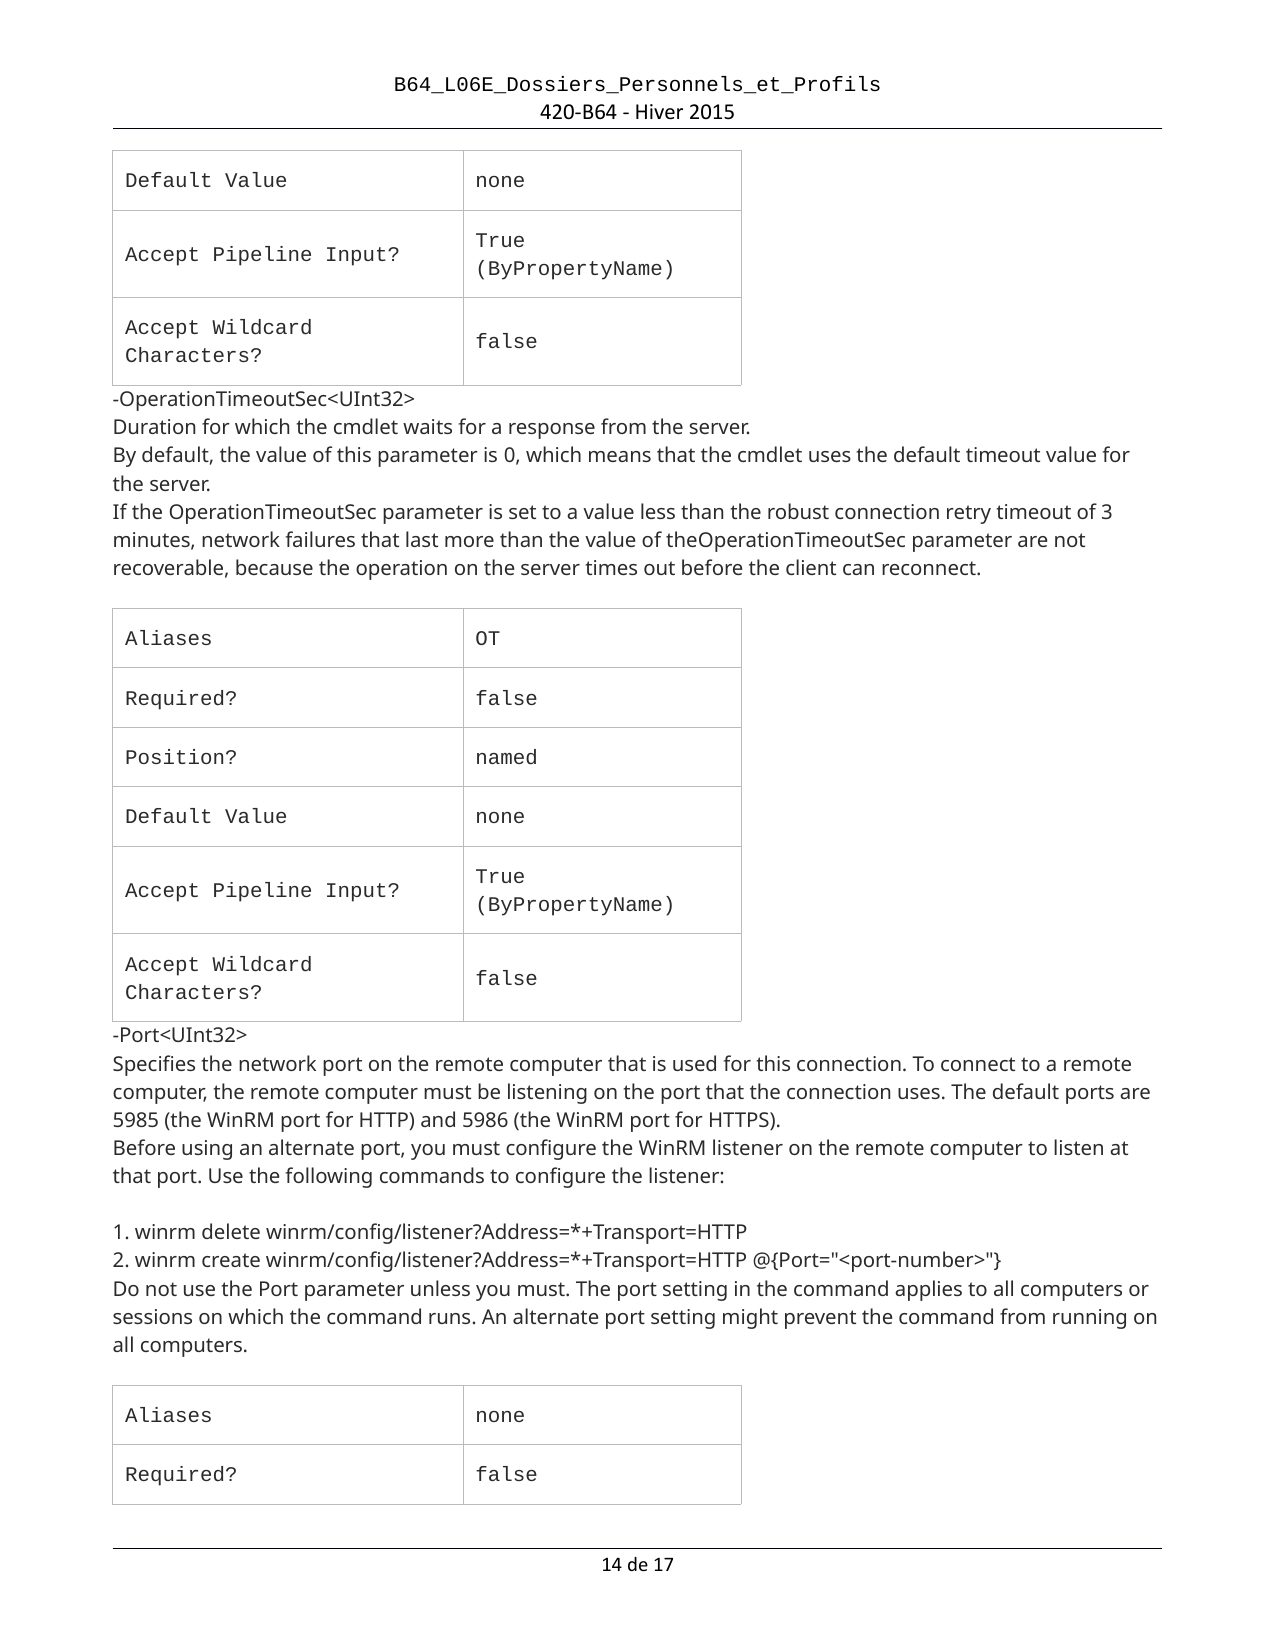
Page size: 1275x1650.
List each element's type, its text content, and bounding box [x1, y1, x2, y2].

table_cell Accept Pipeline Input? [113, 211, 463, 297]
table_cell Required? [113, 668, 463, 727]
table_cell false [464, 298, 741, 385]
subtitle -OperationTimeoutSec<UInt32> [112, 385, 1162, 412]
table_cell false [464, 1445, 741, 1504]
table_cell named [464, 728, 741, 786]
table_cell Accept Wildcard Characters? [113, 298, 463, 385]
table_header Aliases [113, 609, 463, 667]
table_cell none [464, 151, 741, 209]
table_cell Required? [113, 1445, 463, 1504]
table_cell Default Value [113, 151, 463, 209]
text Before using an alternate port, you must configure the WinRM listener on the remote computer to listen at that port. Use the following commands to configure the listener: 1. winrm delete winrm/config/listener?Address=*+Transport=HTTP 2. winrm create winrm/config/listener?Address=*+Transport=HTTP @{Port="<port-number>"} [112, 1133, 1162, 1274]
table_cell Default Value [113, 787, 463, 846]
table_cell false [464, 668, 741, 727]
text If the OperationTimeoutSec parameter is set to a value less than the robust connection retry timeout of 3 minutes, network failures that last more than the value of theOperationTimeoutSec parameter are not recoverable, because the operation on the server times out before the client can reconnect. [112, 497, 1162, 581]
text By default, the value of this parameter is 0, which means that the cmdlet uses the default timeout value for the server. [112, 441, 1162, 497]
table_cell True (ByPropertyName) [464, 847, 741, 933]
table_cell Accept Wildcard Characters? [113, 934, 463, 1021]
text Do not use the Port parameter unless you must. The port setting in the command applies to all computers or sessions on which the command runs. An alternate port setting might prevent the command from running on all computers. [112, 1274, 1162, 1358]
table_cell none [464, 787, 741, 846]
subtitle -Port<UInt32> [112, 1021, 1162, 1049]
table_cell Accept Pipeline Input? [113, 847, 463, 933]
table_header Aliases [113, 1386, 463, 1444]
table_cell false [464, 934, 741, 1021]
text Specifies the network port on the remote computer that is used for this connection. To connect to a remote computer, the remote computer must be listening on the port that the connection uses. The default ports are 5985 (the WinRM port for HTTP) and 5986 (the WinRM port for HTTPS). [112, 1049, 1162, 1133]
text Duration for which the cmdlet waits for a response from the server. [112, 412, 1162, 441]
table_header OT [464, 609, 741, 667]
table_cell True (ByPropertyName) [464, 211, 741, 297]
table_header none [464, 1386, 741, 1444]
table_cell Position? [113, 728, 463, 786]
